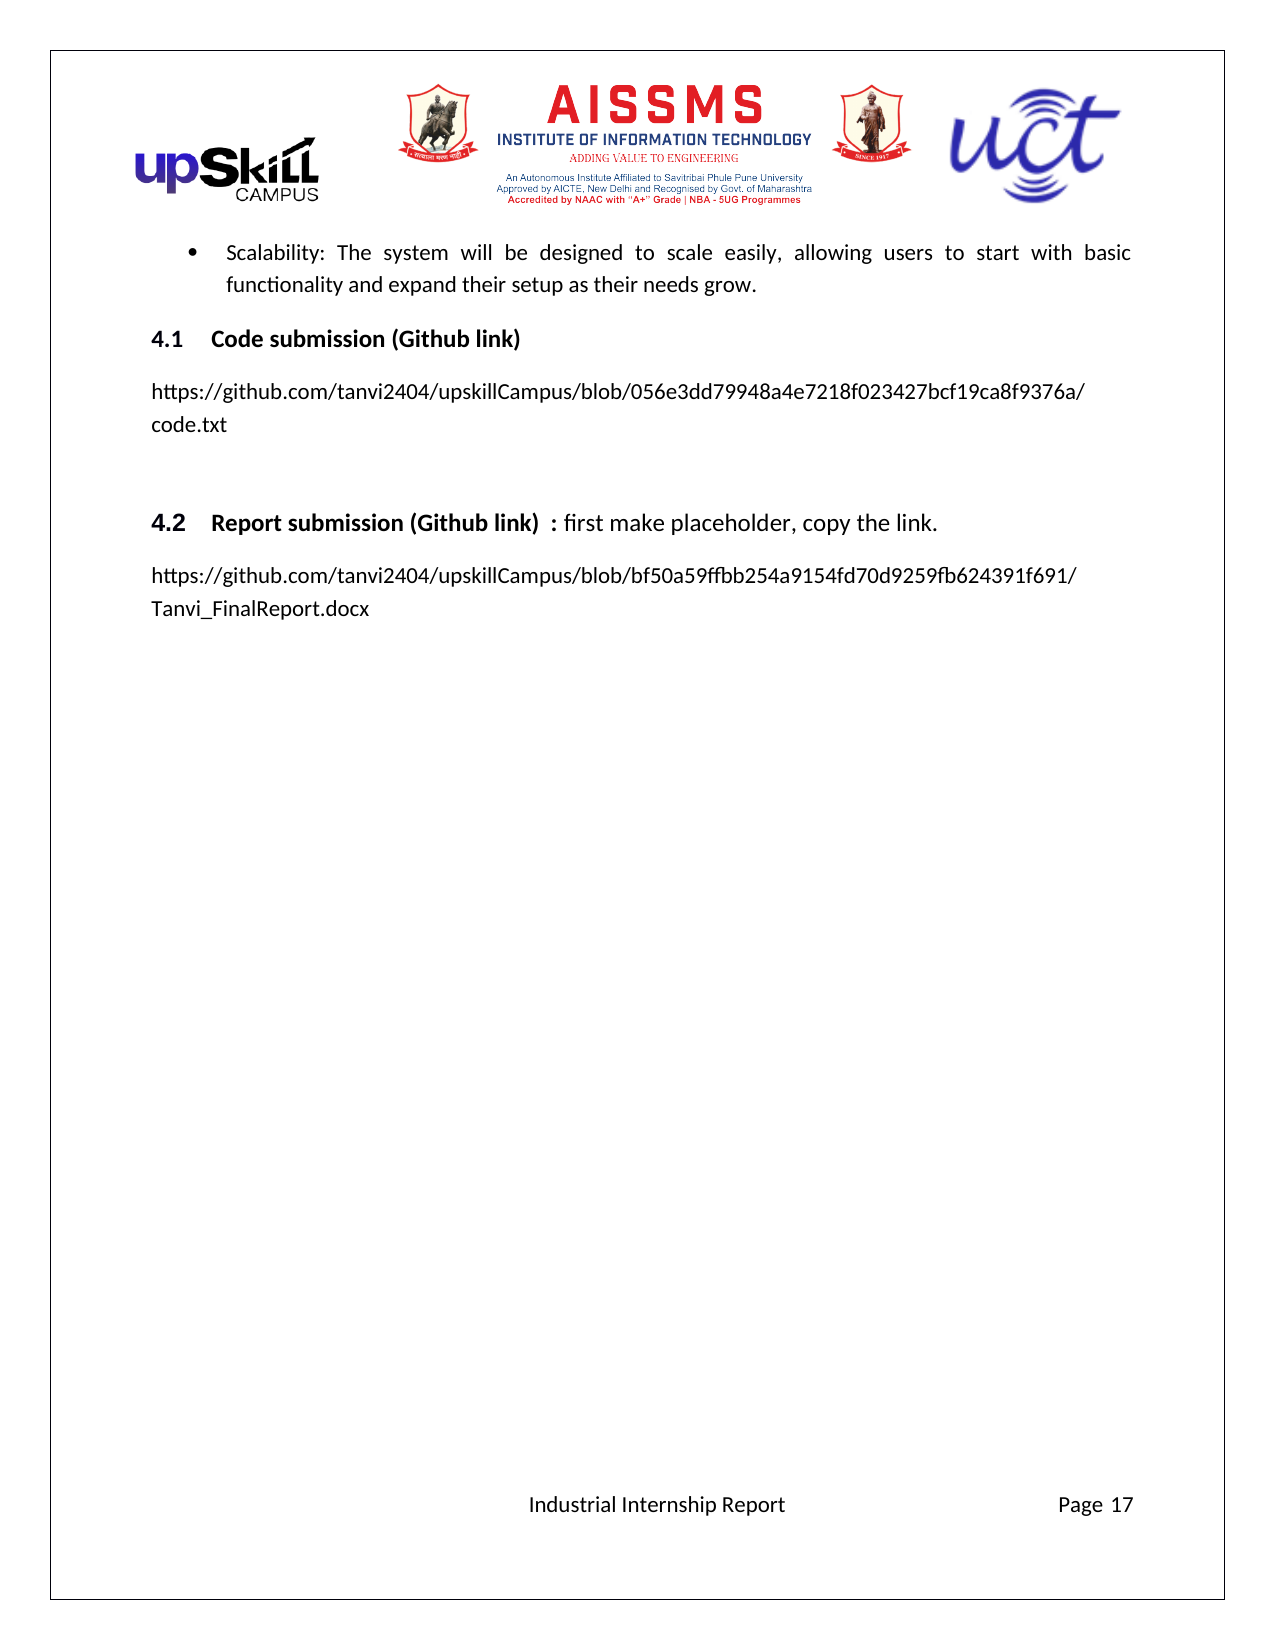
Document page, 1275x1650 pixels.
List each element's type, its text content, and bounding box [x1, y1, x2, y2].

subtitle Code submission (Github link) [151, 327, 1133, 352]
text https://github.com/tanvi2404/upskillCampus/blob/bf50a59ffbb254a9154fd70d9259fb624391f691/Tanvi_FinalReport.docx [151, 562, 1133, 622]
picture [947, 79, 1127, 205]
picture [391, 79, 915, 205]
list Scalability: The system will be designed to scale easily, allowing users to start with basic functionality and expand their setup as their needs grow. [188, 238, 1133, 298]
subtitle Report submission (Github link) : first make placeholder, copy the link. [151, 512, 1133, 537]
text https://github.com/tanvi2404/upskillCampus/blob/056e3dd79948a4e7218f023427bcf19ca8f9376a/code.txt [151, 377, 1133, 438]
picture [104, 124, 350, 205]
